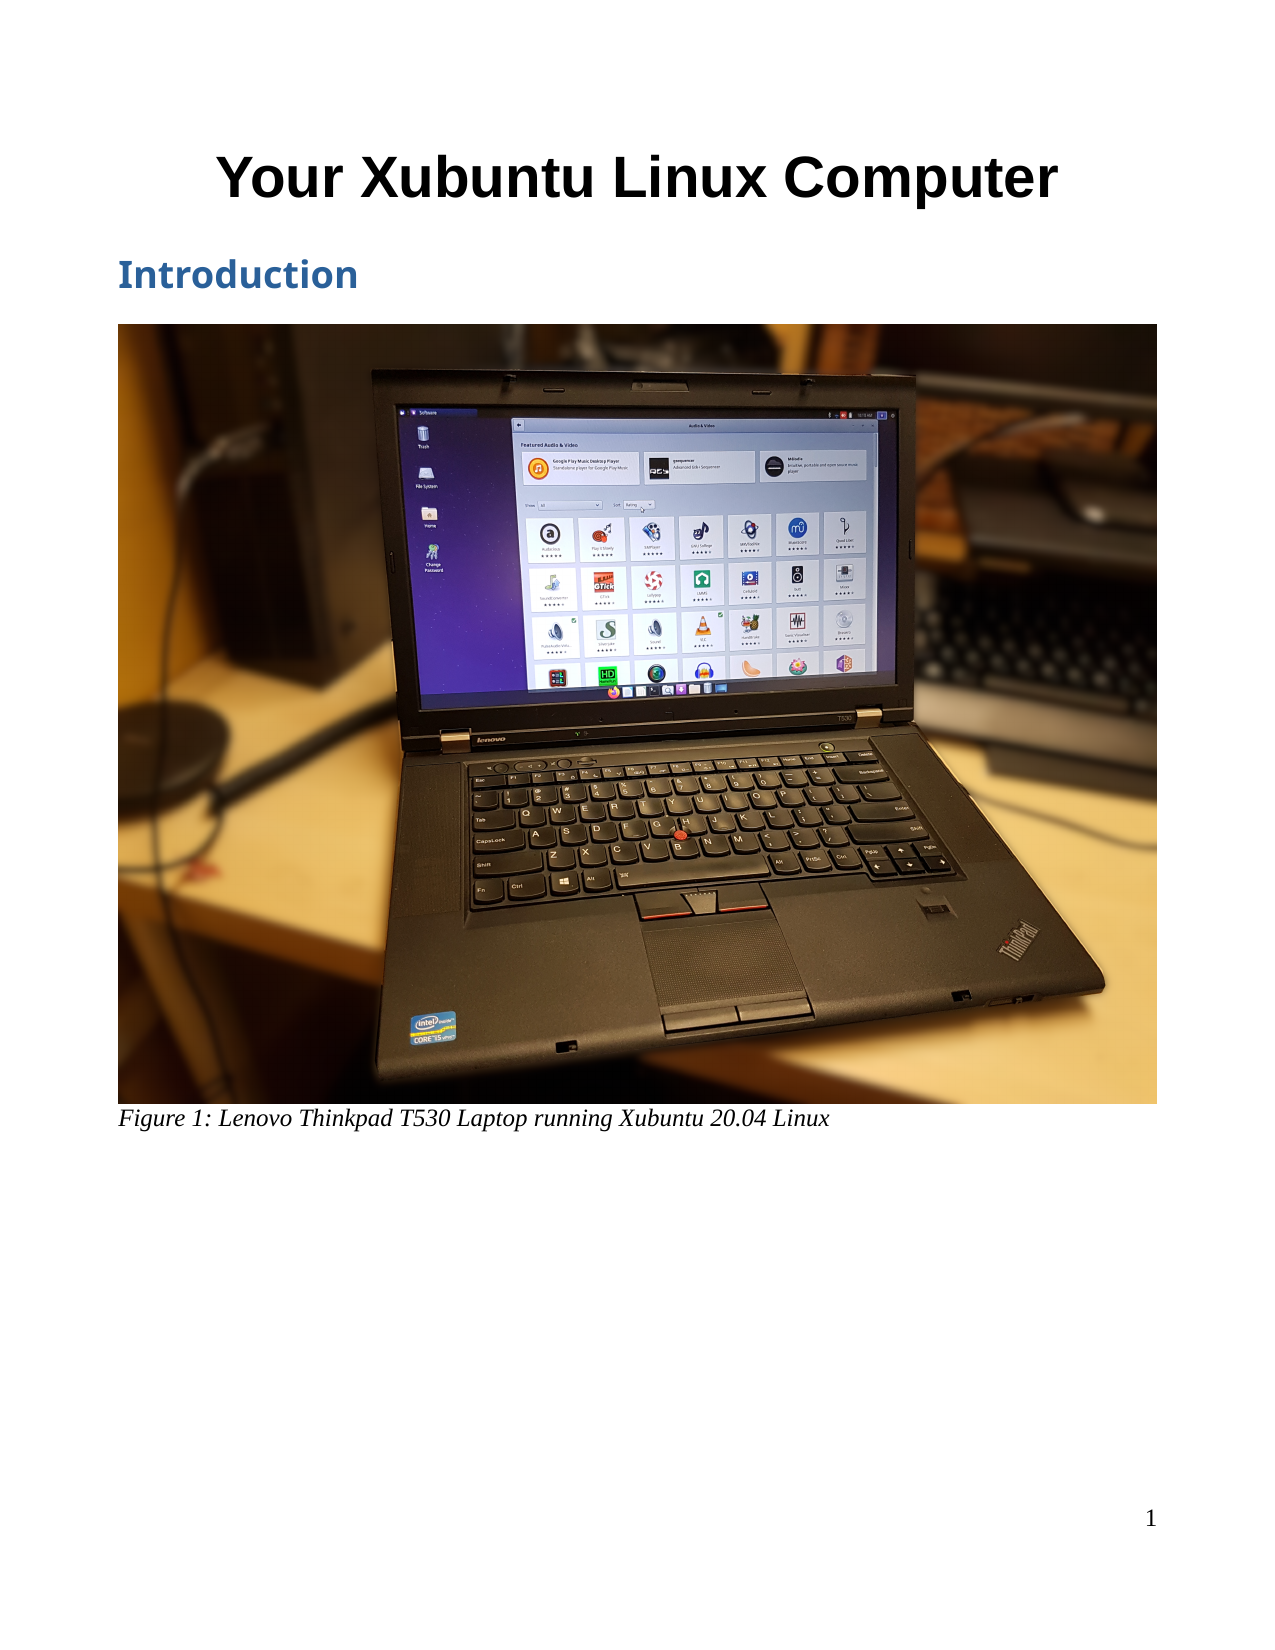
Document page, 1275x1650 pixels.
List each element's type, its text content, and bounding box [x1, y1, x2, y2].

title Your Xubuntu Linux Computer [118, 143, 1157, 210]
text Figure 1: Lenovo Thinkpad T530 Laptop running Xubuntu 20.04 Linux [118, 1104, 1157, 1132]
subtitle Introduction [118, 248, 1157, 299]
picture [118, 324, 1157, 1104]
